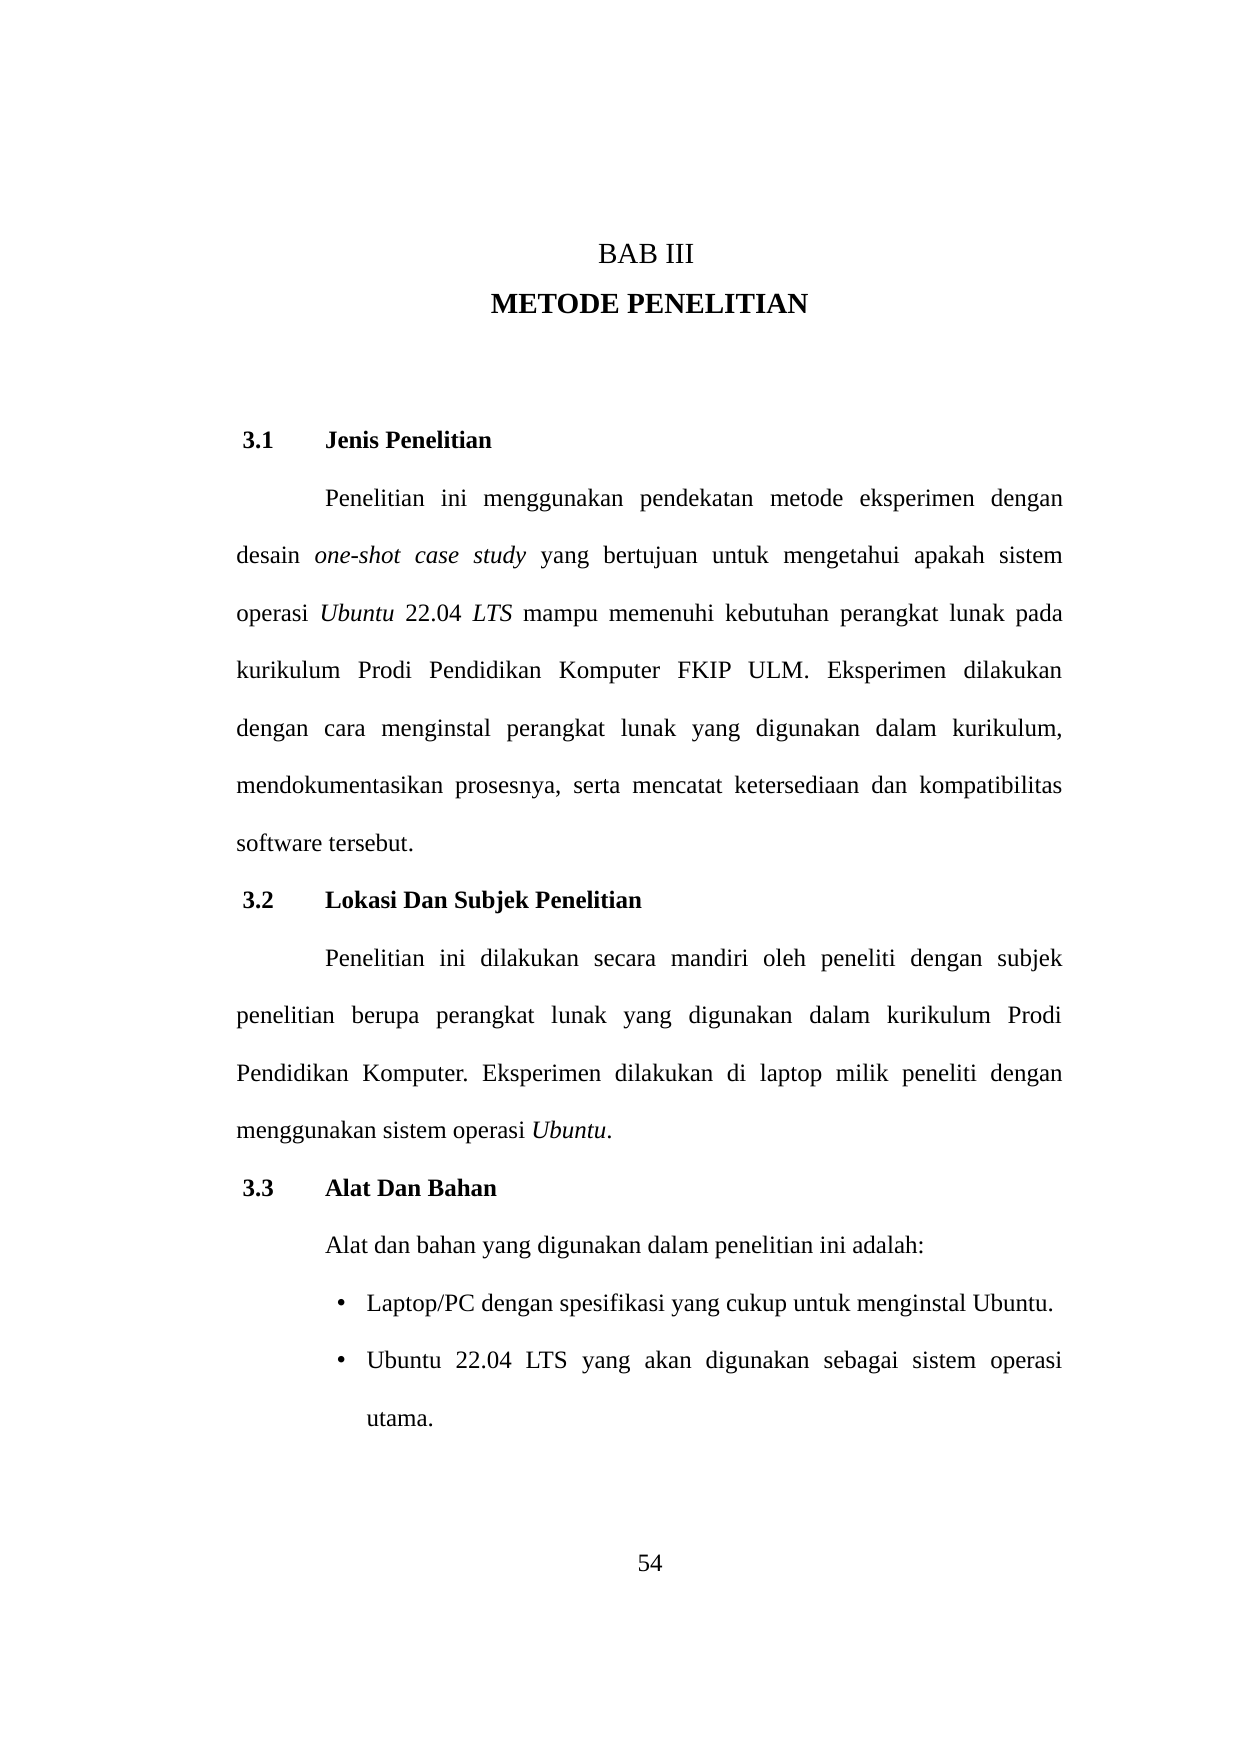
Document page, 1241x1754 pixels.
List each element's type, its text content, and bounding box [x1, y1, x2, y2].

list Ubuntu 22.04 LTS yang akan digunakan sebagai sistem operasi utama. [337, 1345, 1063, 1432]
text Alat dan bahan yang digunakan dalam penelitian ini adalah: [236, 1230, 1063, 1259]
subtitle Jenis Penelitian [236, 425, 1063, 454]
text Penelitian ini menggunakan pendekatan metode eksperimen dengan desain one-shot case study yang bertujuan untuk mengetahui apakah sistem operasi Ubuntu 22.04 LTS mampu memenuhi kebutuhan perangkat lunak pada kurikulum Prodi Pendidikan Komputer FKIP ULM. Eksperimen dilakukan dengan cara menginstal perangkat lunak yang digunakan dalam kurikulum, mendokumentasikan prosesnya, serta mencatat ketersediaan dan kompatibilitas software tersebut. [236, 483, 1063, 857]
subtitle METODE PENELITIAN [236, 236, 1063, 320]
list Laptop/PC dengan spesifikasi yang cukup untuk menginstal Ubuntu. [337, 1288, 1063, 1317]
subtitle Alat dan Bahan [236, 1173, 1063, 1202]
text Penelitian ini dilakukan secara mandiri oleh peneliti dengan subjek penelitian berupa perangkat lunak yang digunakan dalam kurikulum Prodi Pendidikan Komputer. Eksperimen dilakukan di laptop milik peneliti dengan menggunakan sistem operasi Ubuntu. [236, 943, 1063, 1144]
subtitle Lokasi dan Subjek Penelitian [236, 885, 1063, 914]
